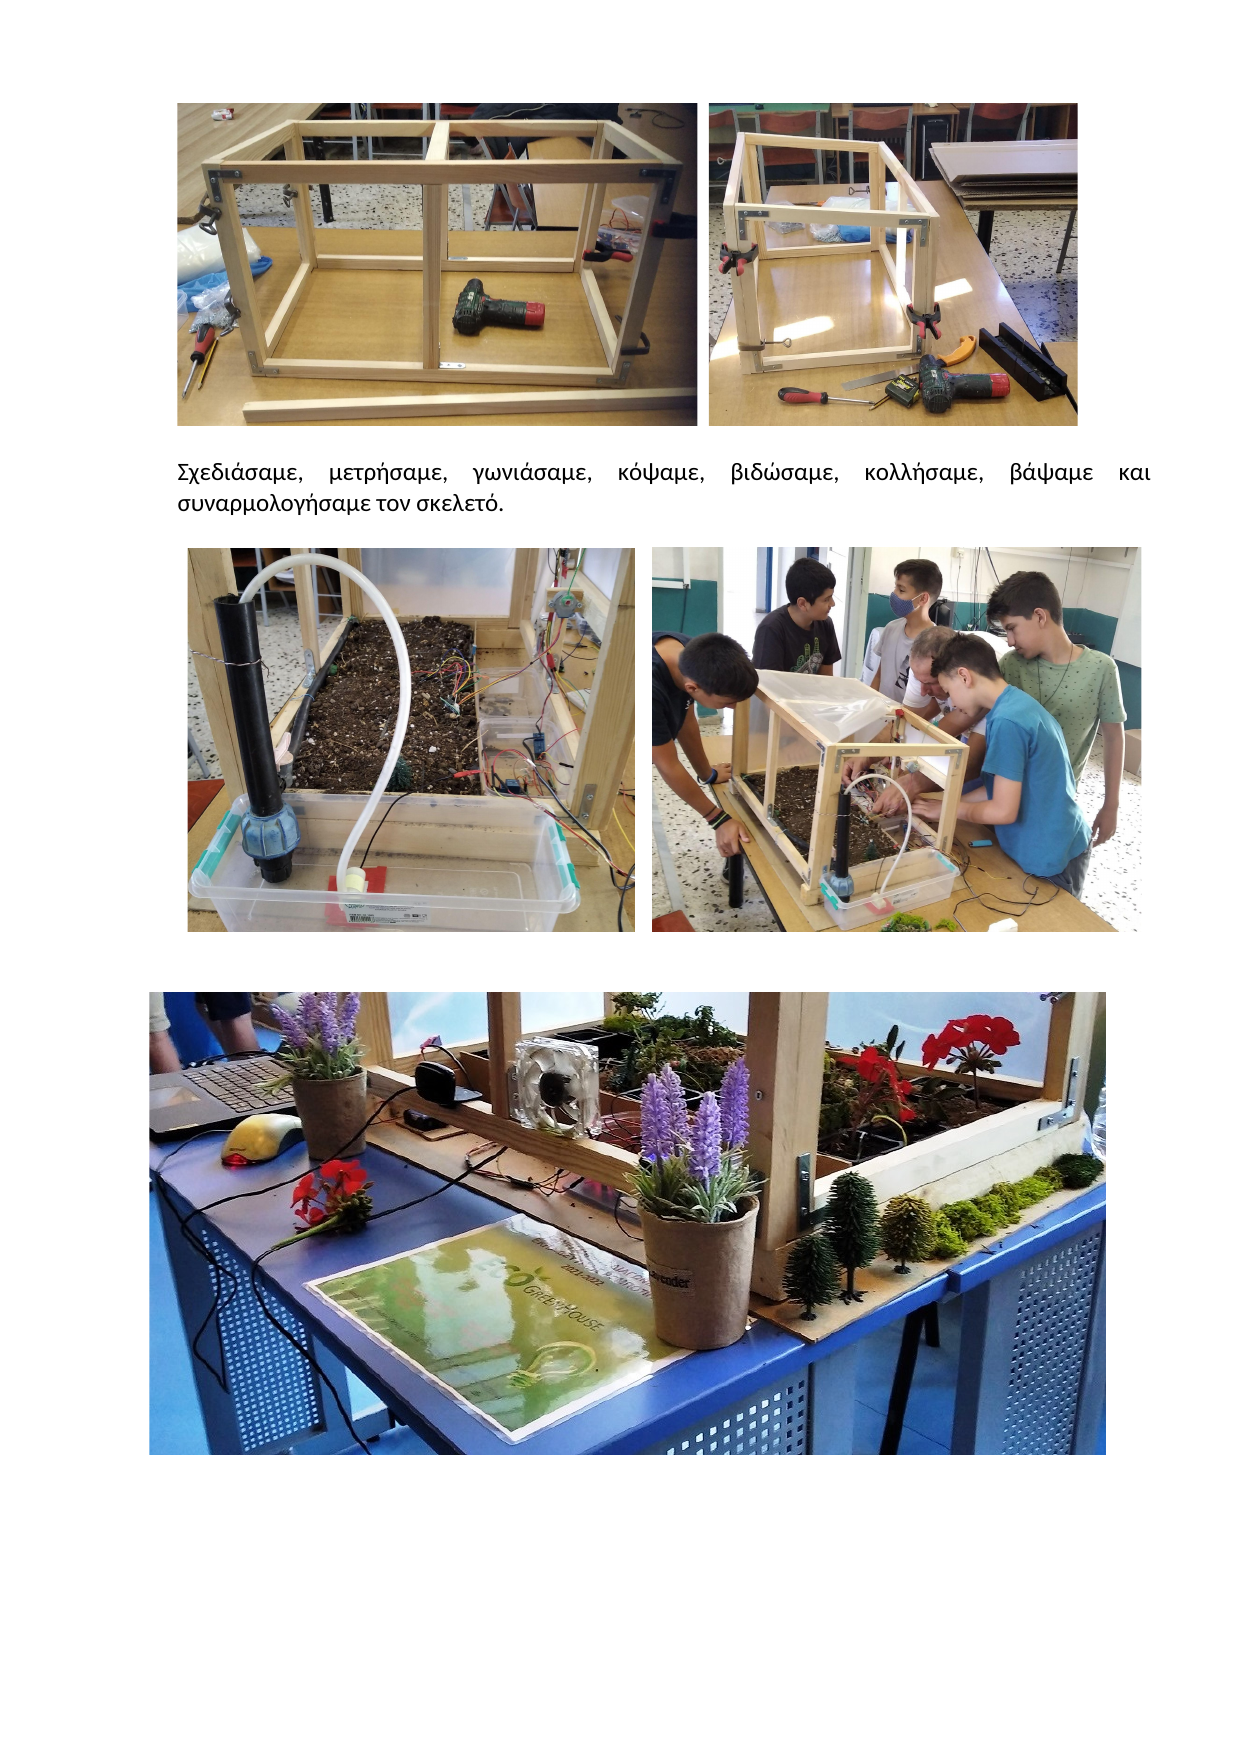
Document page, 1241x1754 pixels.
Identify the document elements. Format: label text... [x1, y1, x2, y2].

text Σχεδιάσαμε, μετρήσαμε, γωνιάσαμε, κόψαμε, βιδώσαμε, κολλήσαμε, βάψαμε και συναρμολογήσαμε τον σκελετό. [177, 456, 1152, 517]
picture [149, 992, 1106, 1455]
picture [187, 548, 635, 932]
picture [177, 103, 698, 247]
picture [708, 103, 1078, 220]
picture [652, 547, 1142, 932]
